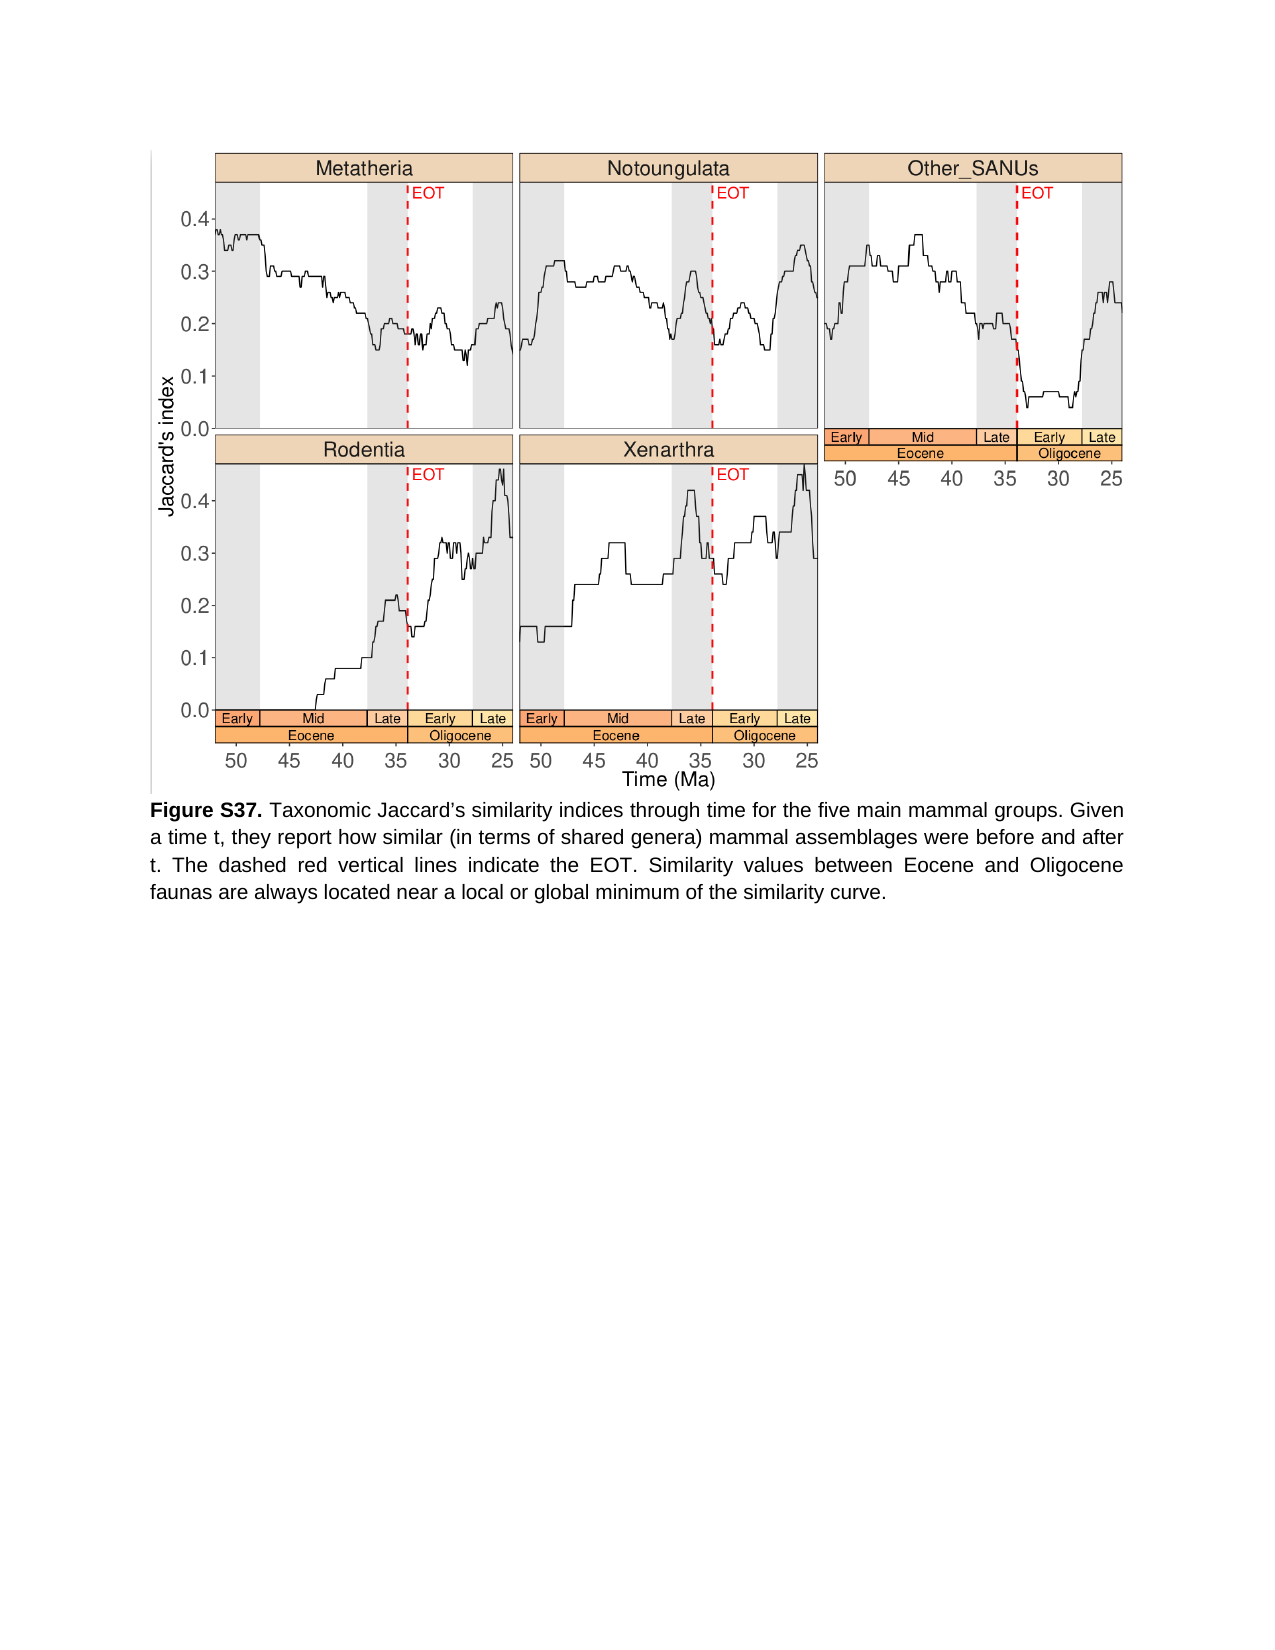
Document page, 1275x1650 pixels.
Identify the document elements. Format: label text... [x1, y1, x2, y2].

picture [150, 150, 1125, 794]
text Figure S37. Taxonomic Jaccard’s similarity indices through time for the five main mammal groups. Given a time t, they report how similar (in terms of shared genera) mammal assemblages were before and after t. The dashed red vertical lines indicate the EOT. Similarity values between Eocene and Oligocene faunas are always located near a local or global minimum of the similarity curve. [150, 794, 1125, 904]
